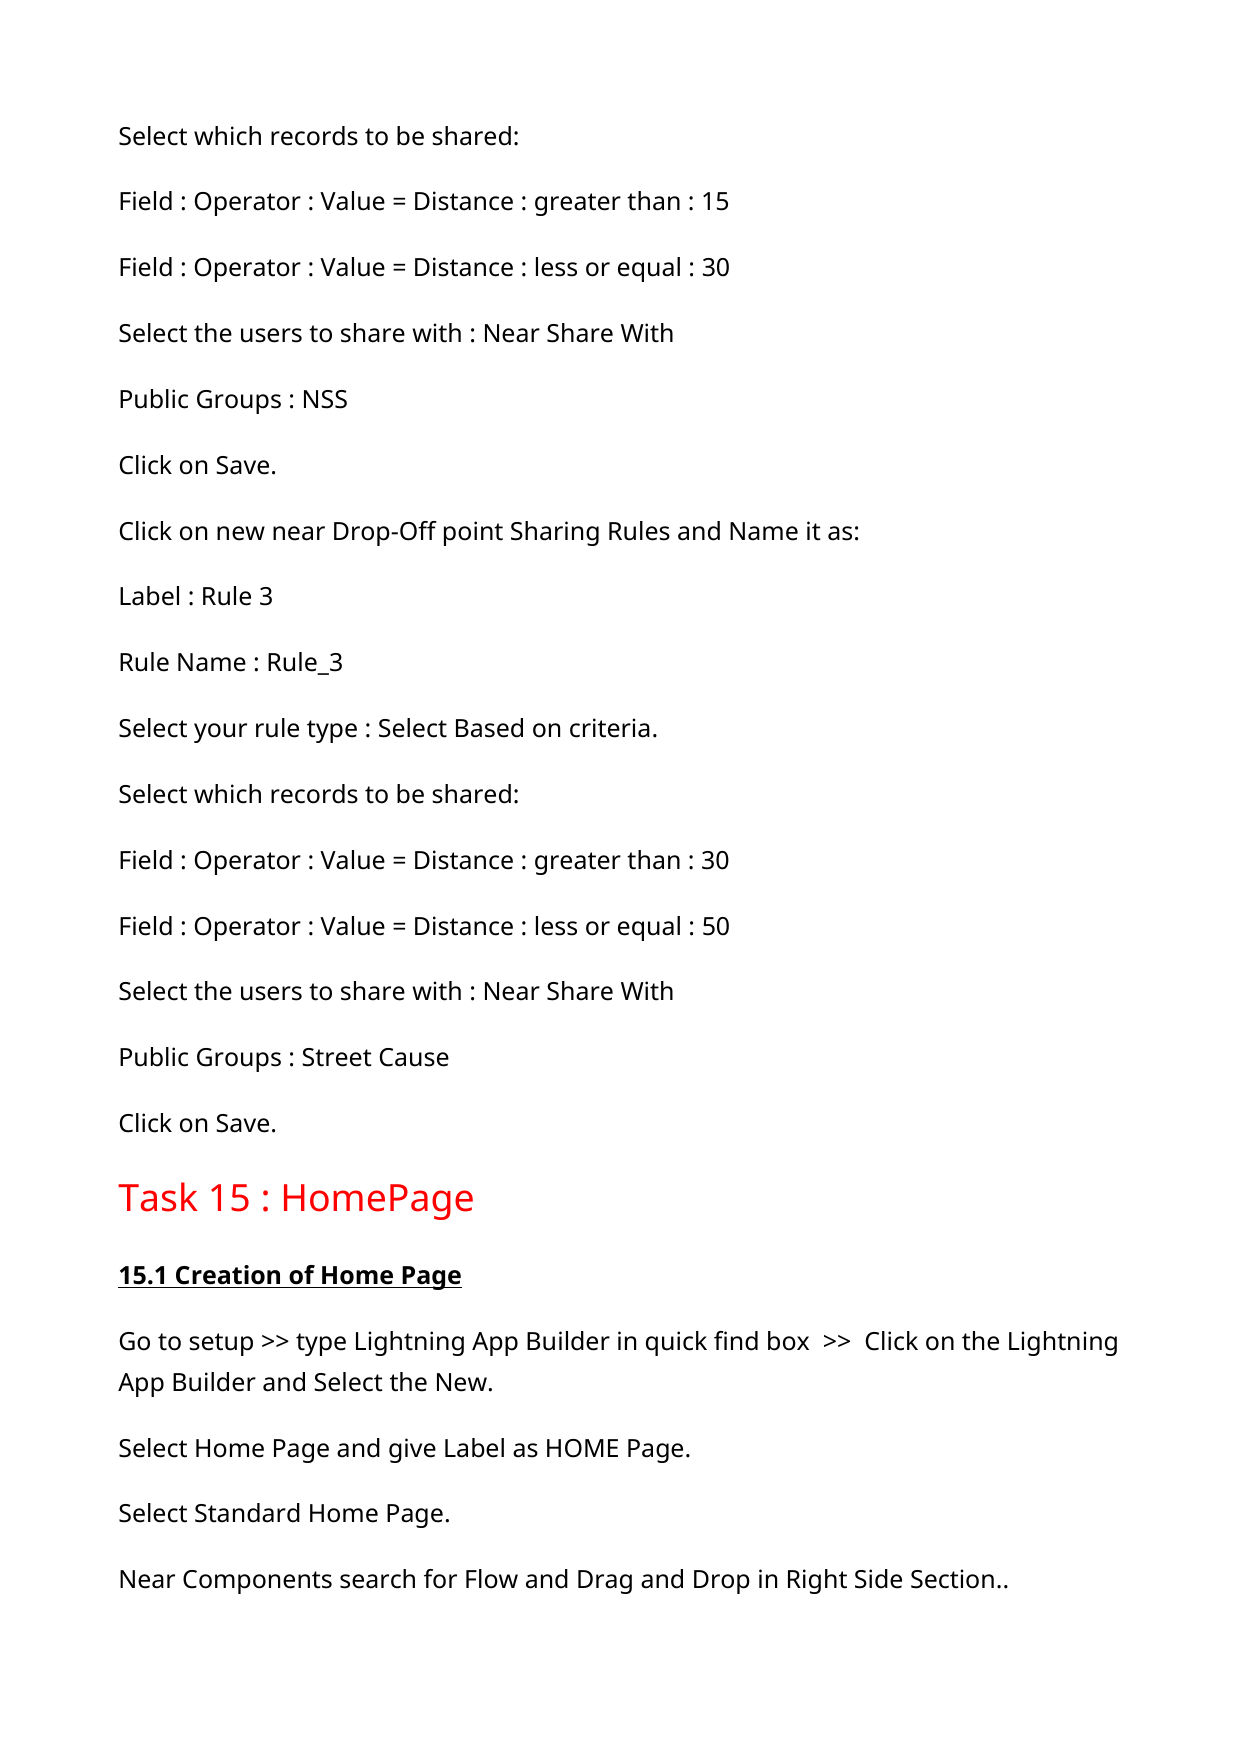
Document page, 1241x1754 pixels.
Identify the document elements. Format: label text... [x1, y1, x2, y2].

text Label : Rule 3 [118, 579, 1122, 613]
text Select Home Page and give Label as HOME Page. [118, 1430, 1122, 1464]
text Field : Operator : Value = Distance : greater than : 15 [118, 184, 1122, 218]
text Select your rule type : Select Based on criteria. [118, 711, 1122, 745]
text Rule Name : Rule_3 [118, 645, 1122, 679]
text Click on Save. [118, 447, 1122, 481]
text Click on Save. [118, 1106, 1122, 1140]
text Field : Operator : Value = Distance : greater than : 30 [118, 842, 1122, 876]
text Public Groups : NSS [118, 381, 1122, 416]
text Task 15 : HomePage [118, 1171, 1122, 1222]
text Select the users to share with : Near Share With [118, 974, 1122, 1008]
text Select Standard Home Page. [118, 1496, 1122, 1530]
text Go to setup >> type Lightning App Builder in quick find box >> Click on the Lightning App Builder and Select the New. [118, 1323, 1122, 1398]
text Field : Operator : Value = Distance : less or equal : 30 [118, 250, 1122, 284]
text Select which records to be shared: [118, 776, 1122, 811]
text Select the users to share with : Near Share With [118, 316, 1122, 350]
text Near Components search for Flow and Drag and Drop in Right Side Section.. [118, 1562, 1122, 1596]
text Public Groups : Street Cause [118, 1040, 1122, 1074]
text Field : Operator : Value = Distance : less or equal : 50 [118, 908, 1122, 942]
text Select which records to be shared: [118, 118, 1122, 152]
text 15.1 Creation of Home Page [118, 1258, 1122, 1292]
text Click on new near Drop-Off point Sharing Rules and Name it as: [118, 513, 1122, 547]
